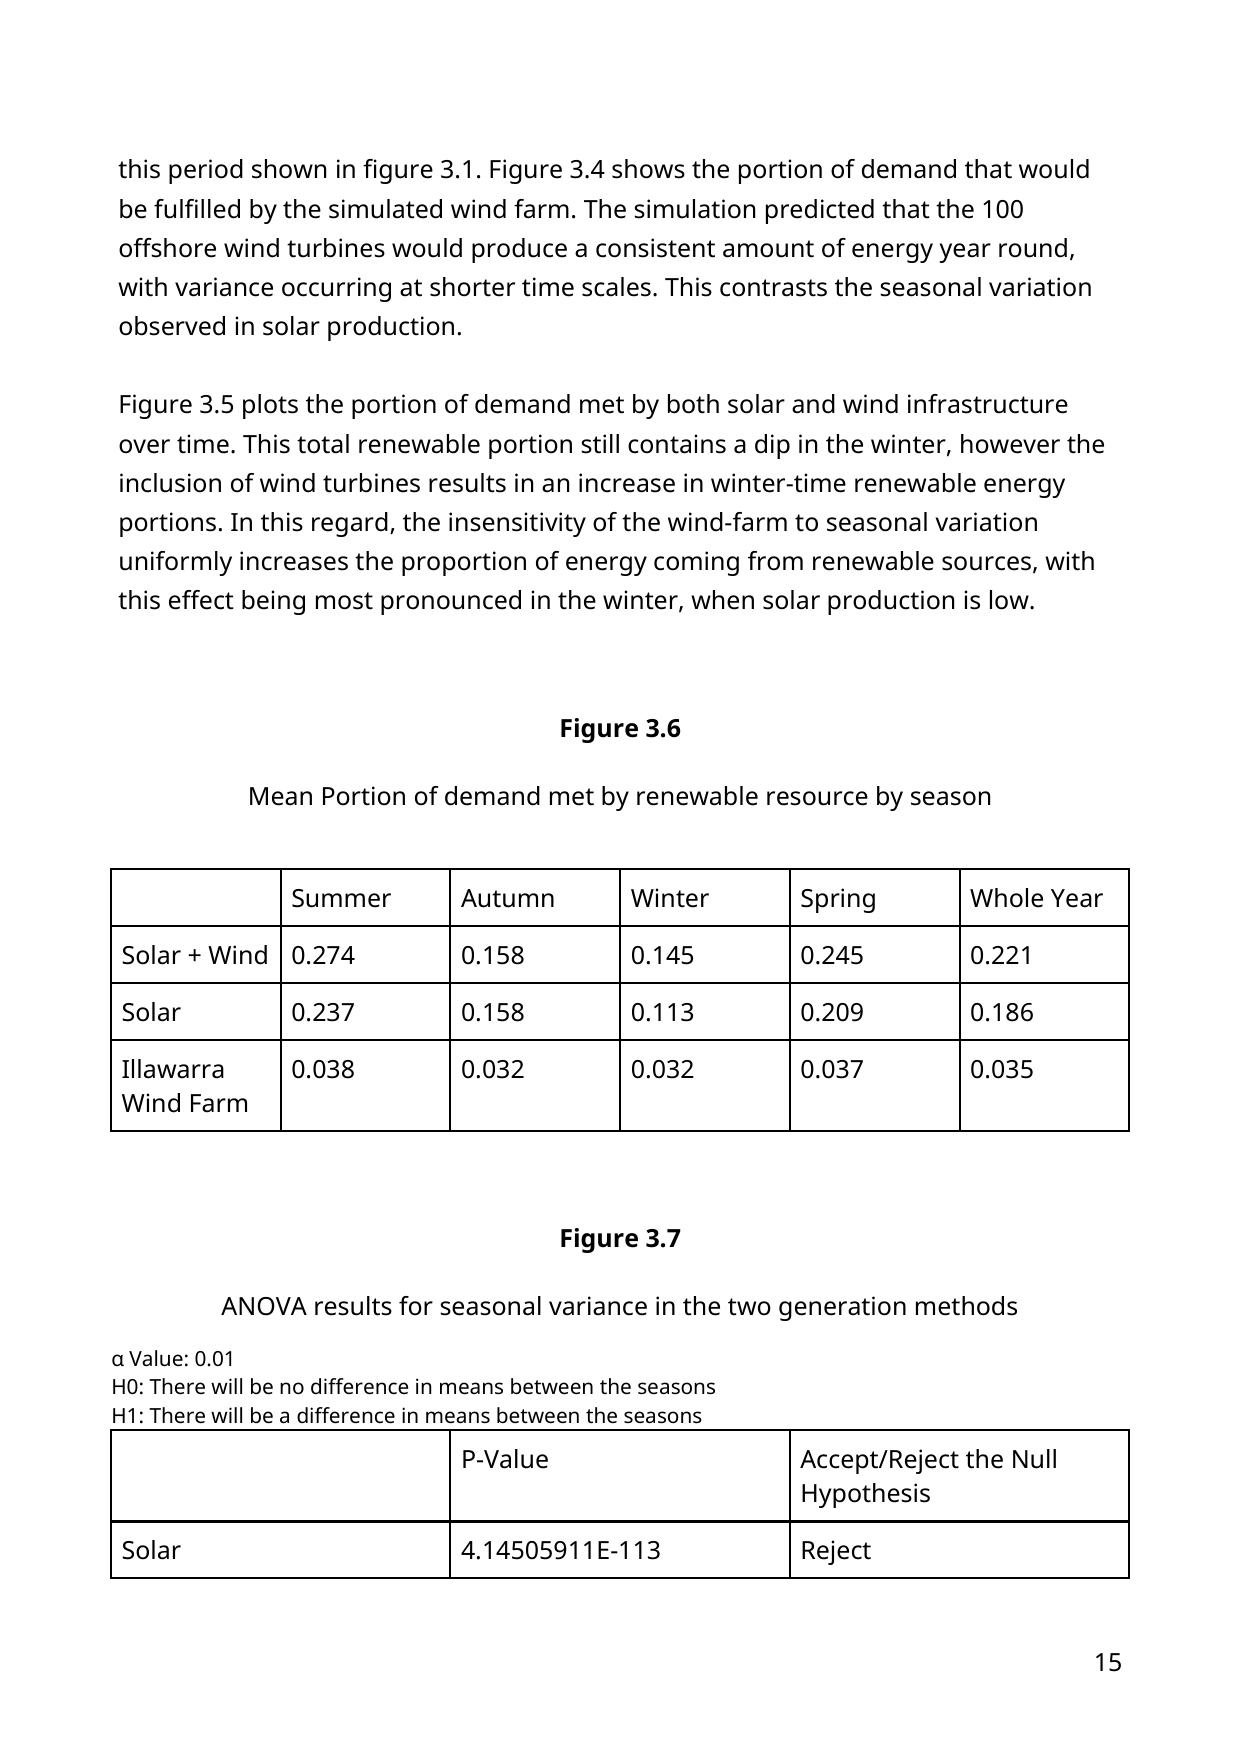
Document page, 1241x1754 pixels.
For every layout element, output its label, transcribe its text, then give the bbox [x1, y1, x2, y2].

table_cell 0.035 [961, 1041, 1128, 1130]
table_cell 0.145 [621, 927, 789, 982]
table_cell Solar + Wind [112, 927, 280, 982]
table_cell 0.032 [621, 1041, 789, 1130]
table_cell 0.209 [791, 984, 959, 1039]
table_cell 0.245 [791, 927, 959, 982]
table_cell α Value: 0.01 H0: There will be no difference in means between the seasons H1: There will be a difference in means between the seasons [101, 1334, 1139, 1590]
table_cell 0.032 [451, 1041, 619, 1130]
table_cell Illawarra Wind Farm [112, 1041, 280, 1130]
table_header [112, 870, 280, 925]
table_cell 4.14505911E-113 [451, 1523, 789, 1577]
table_cell [101, 824, 1139, 1211]
table_cell Figure 3.7 ANOVA results for seasonal variance in the two generation methods [101, 1211, 1139, 1333]
table_cell 0.237 [282, 984, 449, 1039]
table_header Whole Year [961, 870, 1128, 925]
table_cell Reject [791, 1523, 1128, 1577]
table_cell 0.158 [451, 984, 619, 1039]
table_header Autumn [451, 870, 619, 925]
table_cell 0.113 [621, 984, 789, 1039]
table_cell 0.186 [961, 984, 1128, 1039]
table_header Spring [791, 870, 959, 925]
table_cell 0.274 [282, 927, 449, 982]
text Figure 3.5 plots the portion of demand met by both solar and wind infrastructure over time. This total renewable portion still contains a dip in the winter, however the inclusion of wind turbines results in an increase in winter-time renewable energy portions. In this regard, the insensitivity of the wind-farm to seasonal variation uniformly increases the proportion of energy coming from renewable sources, with this effect being most pronounced in the winter, when solar production is low. [118, 387, 1122, 617]
table_cell 0.158 [451, 927, 619, 982]
text this period shown in figure 3.1. Figure 3.4 shows the portion of demand that would be fulfilled by the simulated wind farm. The simulation predicted that the 100 offshore wind turbines would produce a consistent amount of energy year round, with variance occurring at shorter time scales. This contrasts the seasonal variation observed in solar production. [118, 152, 1122, 343]
table_header Winter [621, 870, 789, 925]
table_cell Solar [112, 984, 280, 1039]
table_header [112, 1431, 449, 1520]
table_header Summer [282, 870, 449, 925]
table_cell Solar [112, 1523, 449, 1577]
table_cell 0.037 [791, 1041, 959, 1130]
table_cell 0.038 [282, 1041, 449, 1130]
table_cell 0.221 [961, 927, 1128, 982]
table_header Figure 3.6 Mean Portion of demand met by renewable resource by season [101, 700, 1139, 823]
table_header Accept/Reject the Null Hypothesis [791, 1431, 1128, 1520]
table_header P-Value [451, 1431, 789, 1520]
